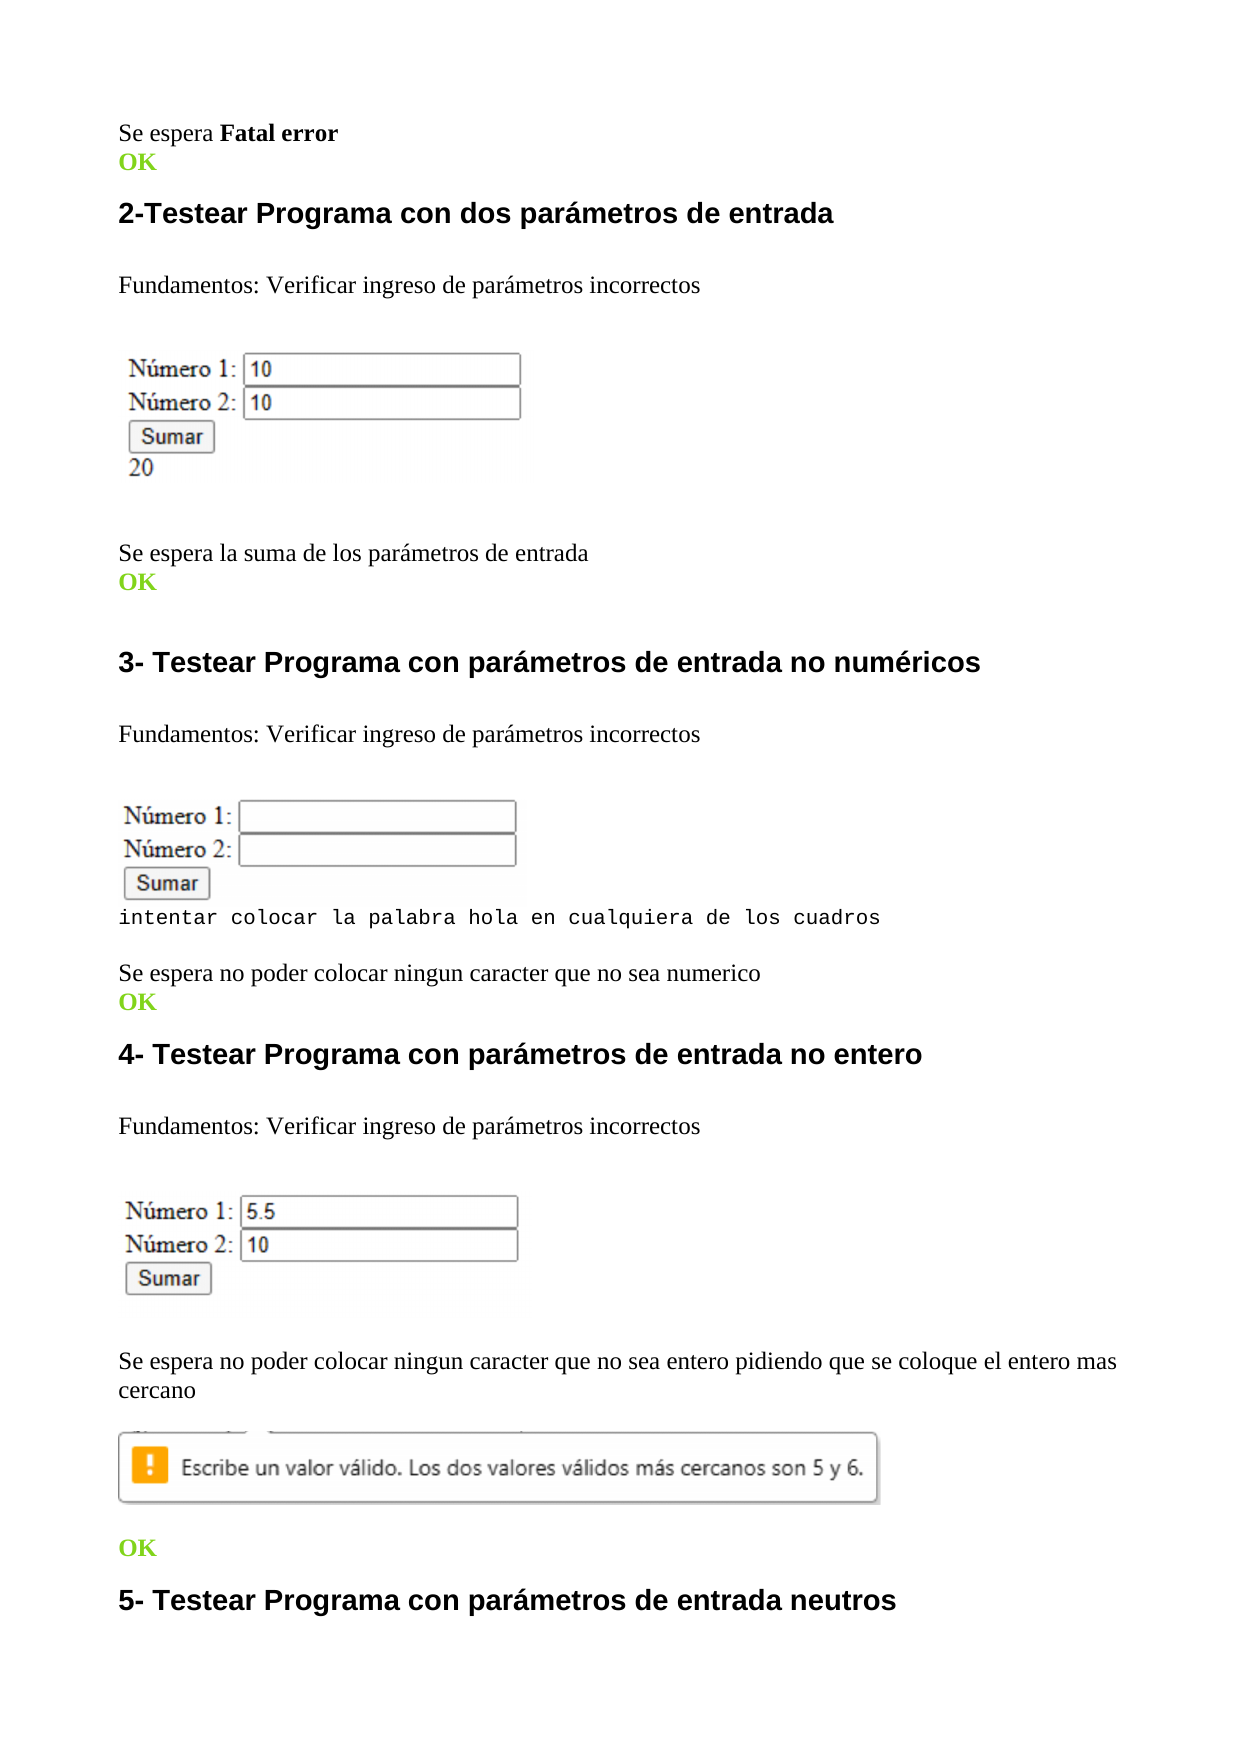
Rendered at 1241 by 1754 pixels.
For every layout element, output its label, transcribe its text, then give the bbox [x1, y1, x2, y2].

text 5- Testear Programa con parámetros de entrada neutros [118, 1582, 1122, 1616]
text OK [118, 987, 1122, 1016]
text 4- Testear Programa con parámetros de entrada no entero [118, 1037, 1122, 1070]
text Fundamentos: Verificar ingreso de parámetros incorrectos [118, 271, 1122, 299]
text 3- Testear Programa con parámetros de entrada no numéricos [118, 644, 1122, 678]
text 2-Testear Programa con dos parámetros de entrada [118, 196, 1122, 230]
text Se espera la suma de los parámetros de entrada [118, 538, 1122, 567]
text OK [118, 147, 1122, 176]
text Se espera no poder colocar ningun caracter que no sea numerico [118, 958, 1122, 987]
text OK [118, 1533, 1122, 1562]
text Se espera Fatal error [118, 118, 1122, 147]
text Fundamentos: Verificar ingreso de parámetros incorrectos [118, 1111, 1122, 1140]
text OK [118, 567, 1122, 596]
text Fundamentos: Verificar ingreso de parámetros incorrectos [118, 719, 1122, 747]
text Se espera no poder colocar ningun caracter que no sea entero pidiendo que se coloque el entero mas cercano [118, 1346, 1122, 1403]
text intentar colocar la palabra hola en cualquiera de los cuadros [118, 907, 1122, 931]
